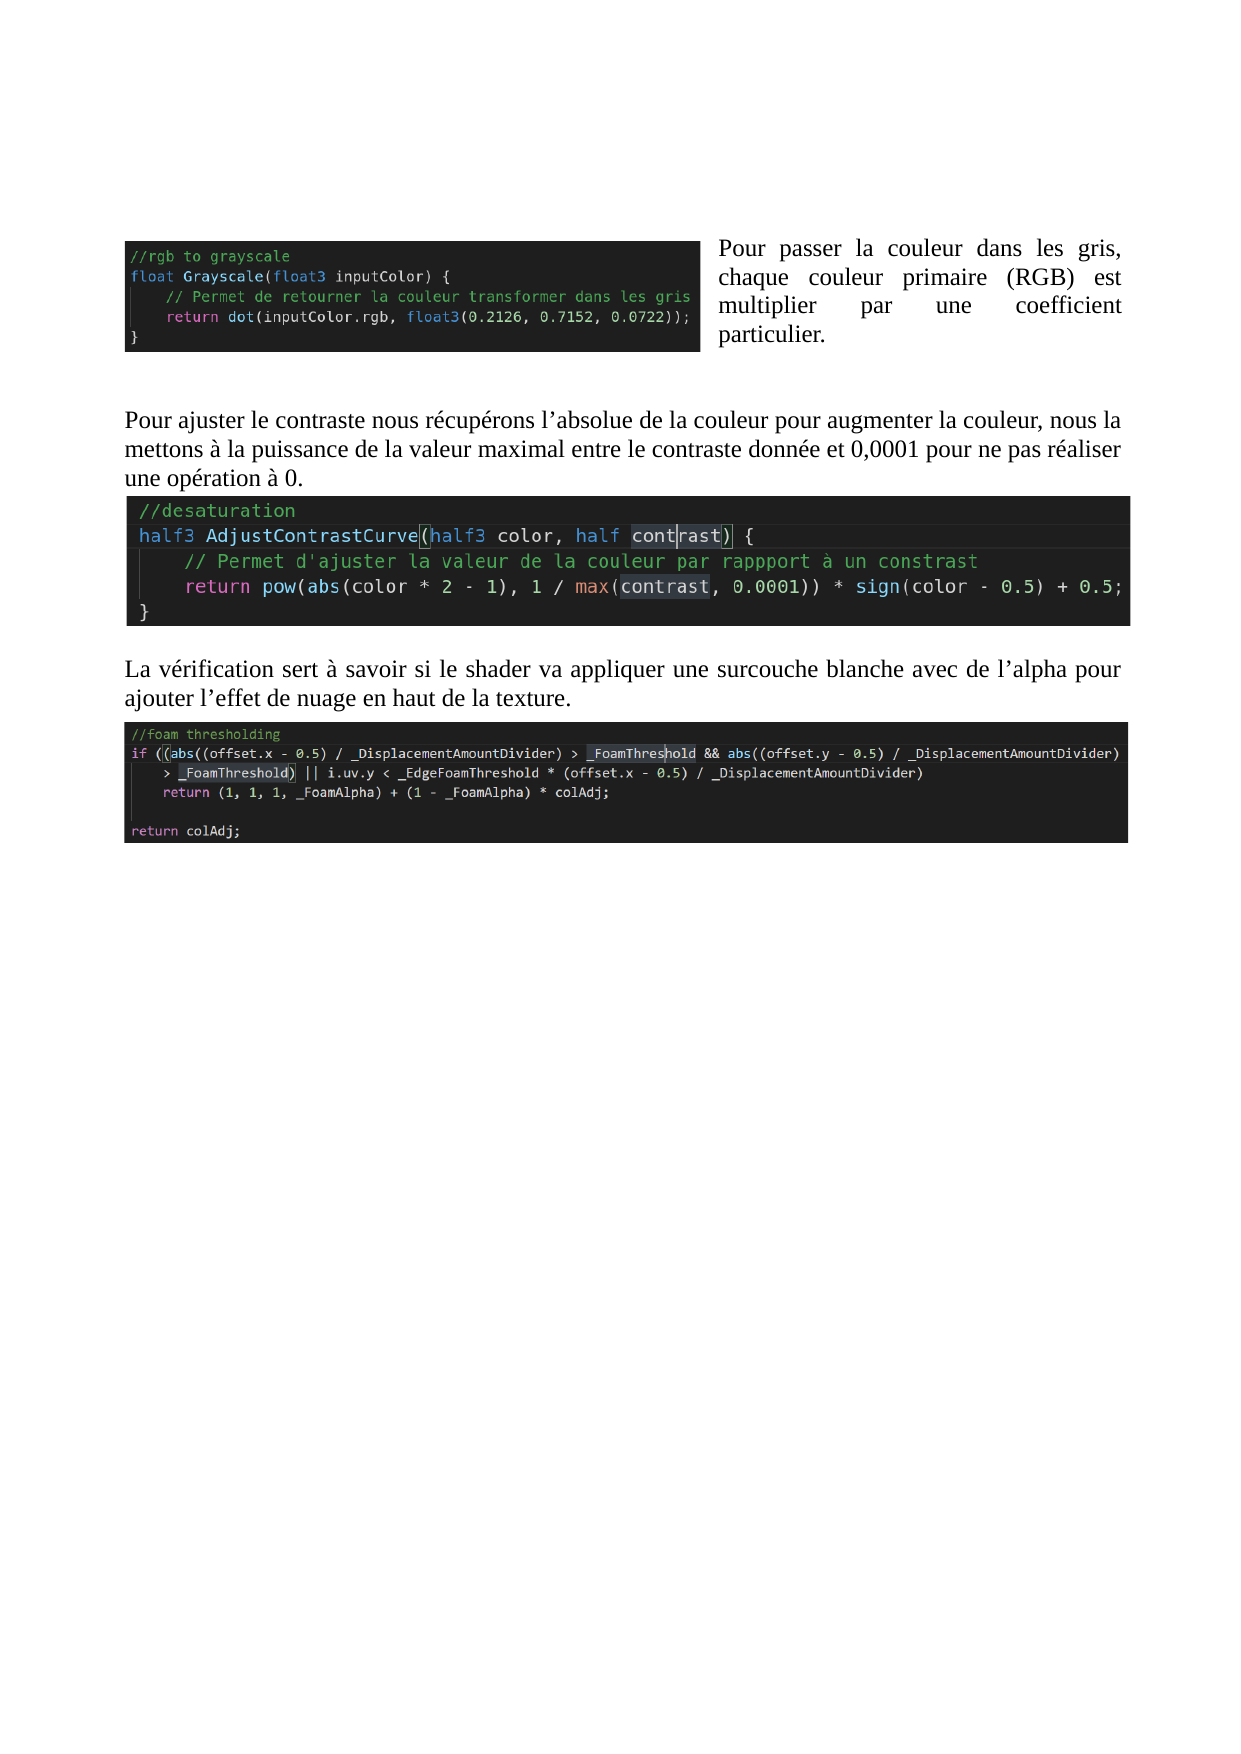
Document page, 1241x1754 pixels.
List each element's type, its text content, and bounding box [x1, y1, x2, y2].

picture [126, 496, 1131, 626]
picture [124, 722, 1129, 843]
text Pour passer la couleur dans les gris, chaque couleur primaire (RGB) est multiplier par une coefficient particulier. [142, 233, 1122, 348]
text La vérification sert à savoir si le shader va appliquer une surcouche blanche avec de l’alpha pour ajouter l’effet de nuage en haut de la texture. [124, 654, 1122, 712]
text Pour ajuster le contraste nous récupérons l’absolue de la couleur pour augmenter la couleur, nous la mettons à la puissance de la valeur maximal entre le contraste donnée et 0,0001 pour ne pas réaliser une opération à 0. [124, 406, 1122, 492]
picture [124, 241, 701, 352]
